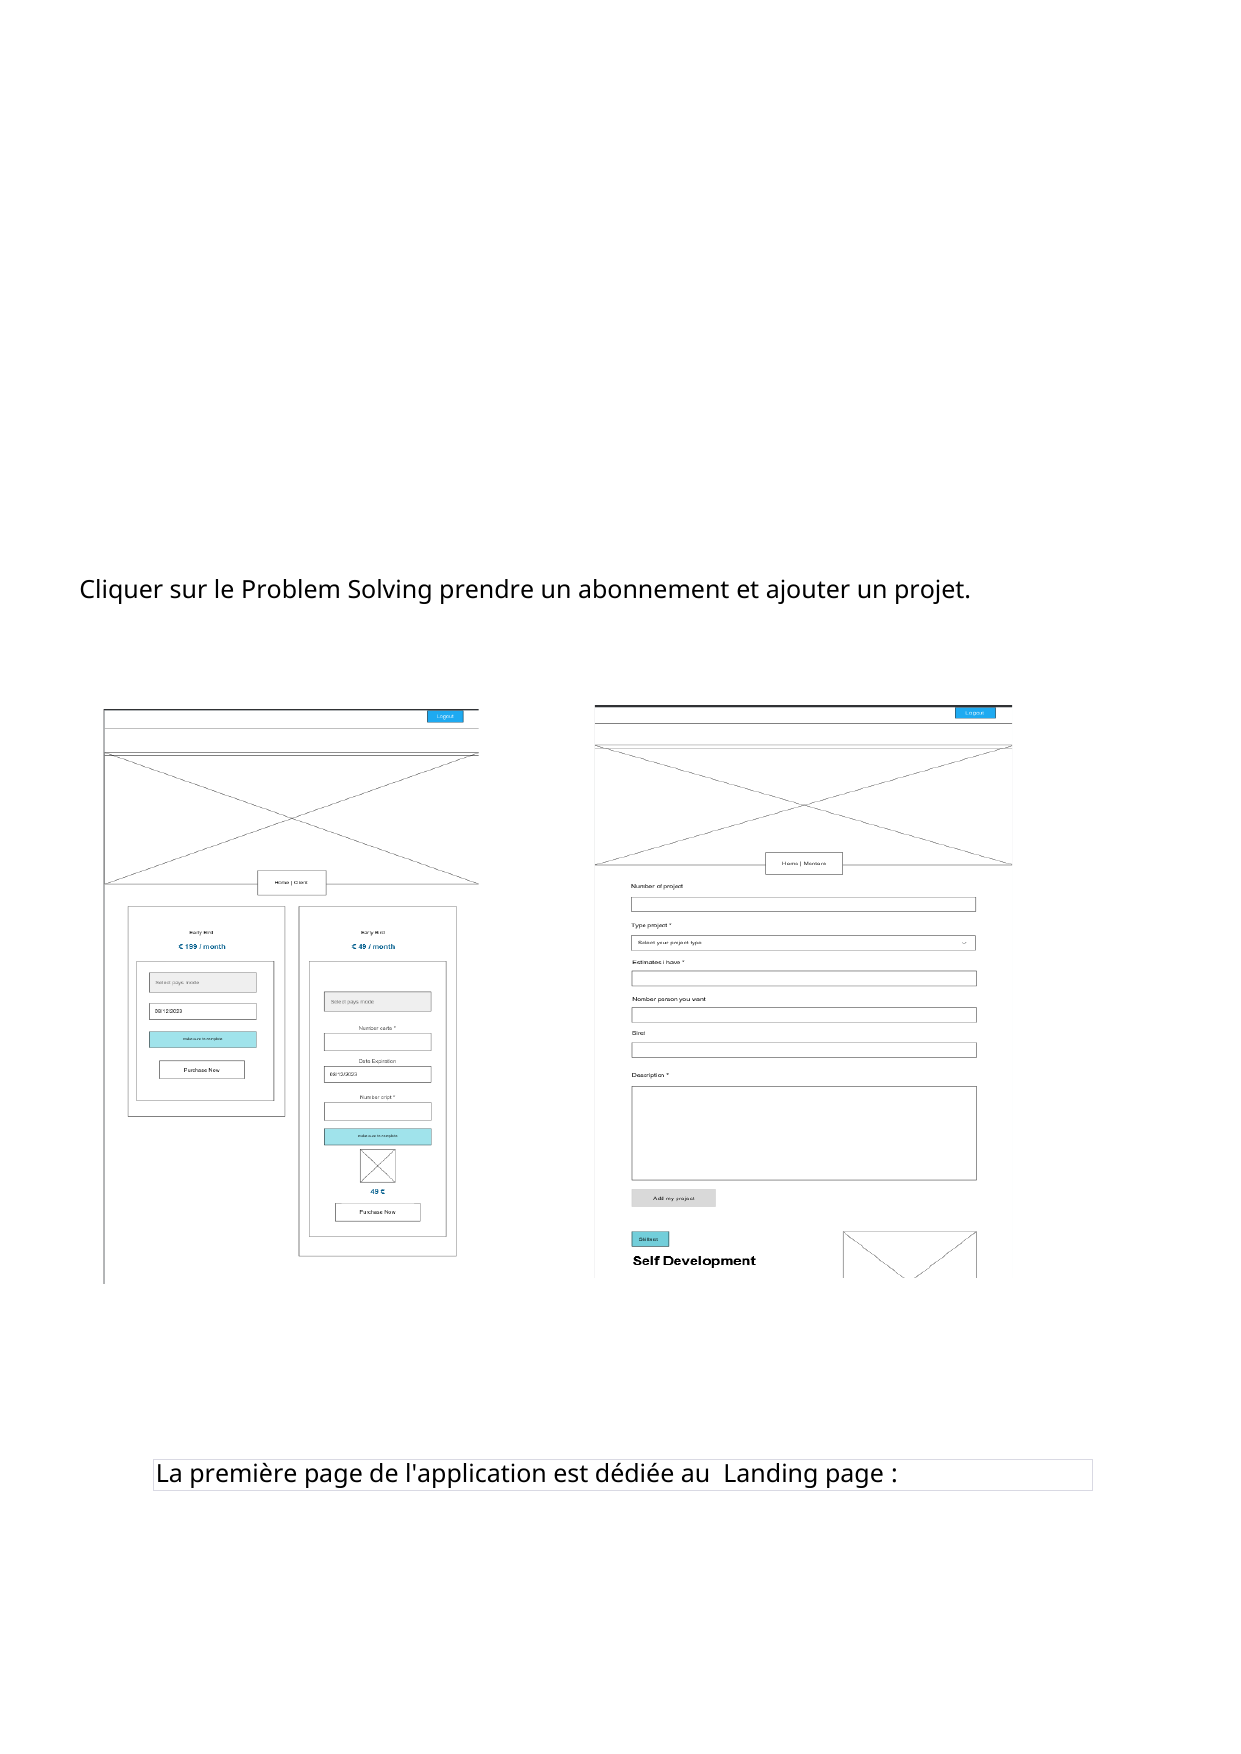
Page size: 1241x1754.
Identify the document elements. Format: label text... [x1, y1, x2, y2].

text La première page de l'application est dédiée au Landing page : [154, 1460, 1092, 1490]
text Cliquer sur le Problem Solving prendre un abonnement et ajouter un projet. [79, 578, 1121, 604]
